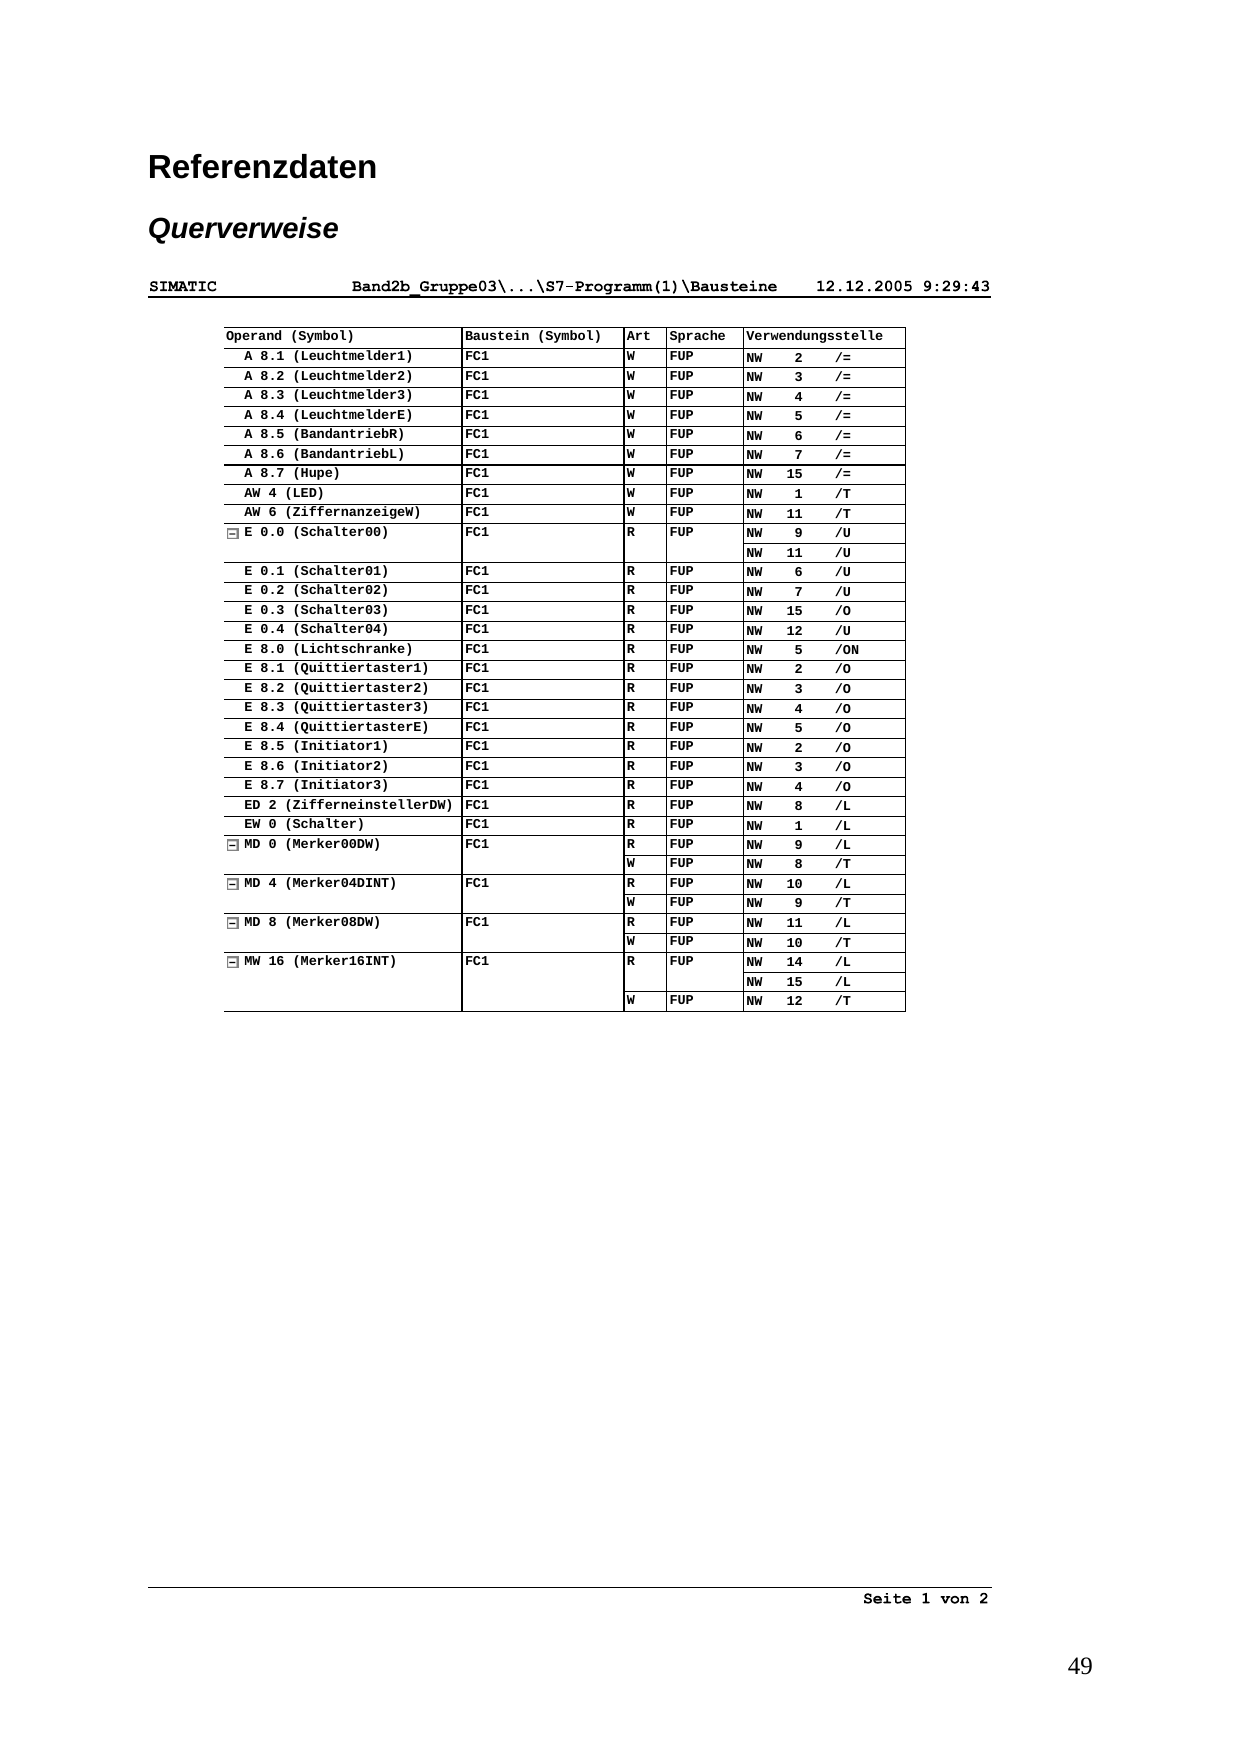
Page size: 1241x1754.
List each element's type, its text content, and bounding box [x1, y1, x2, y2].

subtitle Querverweise [148, 211, 1093, 244]
subtitle Referenzdaten [148, 148, 1093, 186]
